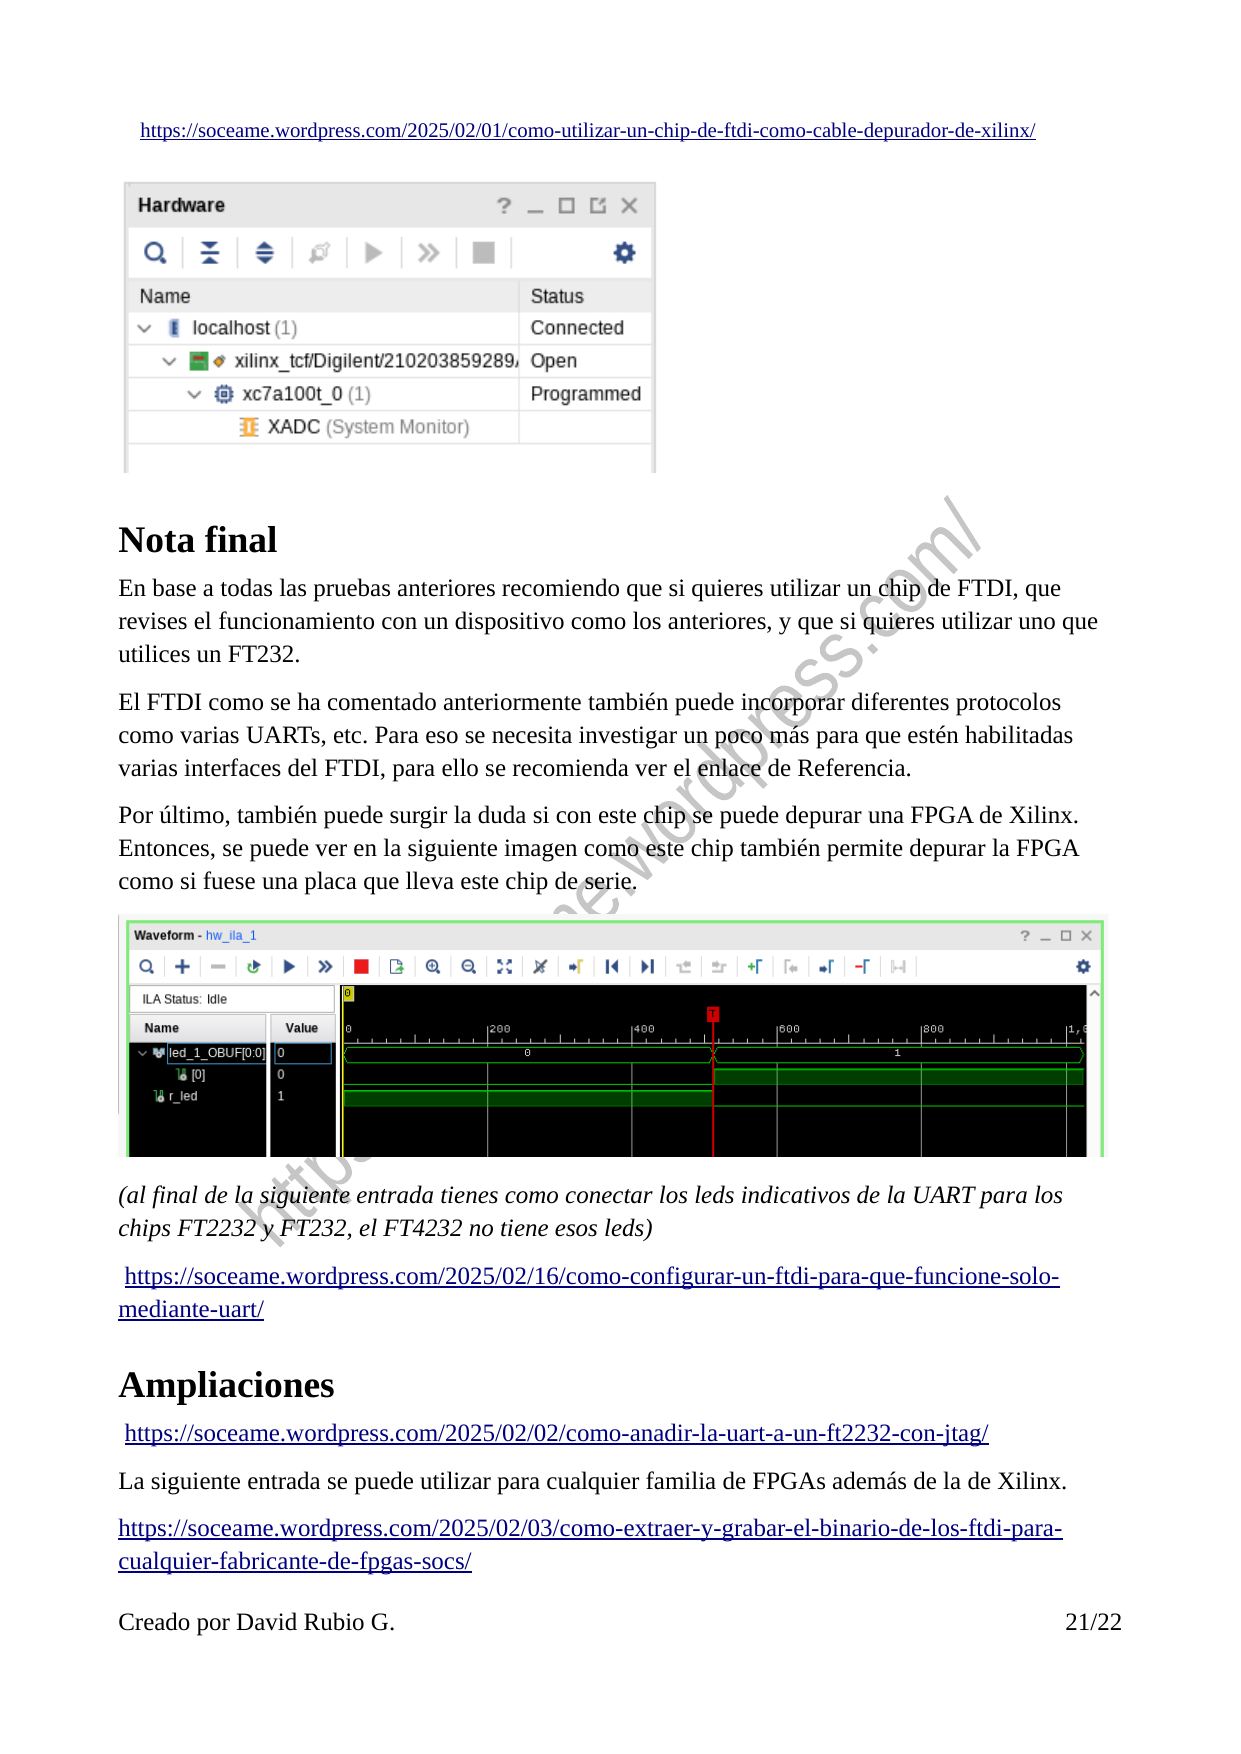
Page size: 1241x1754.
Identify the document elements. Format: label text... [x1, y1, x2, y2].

text Por último, también puede surgir la duda si con este chip se puede depurar una FPGA de Xilinx. Entonces, se puede ver en la siguiente imagen como este chip también permite depurar la FPGA como si fuese una placa que lleva este chip de serie. [118, 800, 1122, 895]
text https://soceame.wordpress.com/2025/02/16/como-configurar-un-ftdi-para-que-funcione-solo-mediante-uart/ [118, 1261, 1122, 1323]
picture [118, 177, 664, 473]
subtitle Nota final [118, 517, 1122, 561]
text (al final de la siguiente entrada tienes como conectar los leds indicativos de la UART para los chips FT2232 y FT232, el FT4232 no tiene esos leds) [118, 1181, 276, 1242]
text (al final de la siguiente entrada tienes como conectar los leds indicativos de la UART para los chips FT2232 y FT232, el FT4232 no tiene esos leds) [262, 1181, 1122, 1242]
picture [118, 914, 1109, 1157]
text El FTDI como se ha comentado anteriormente también puede incorporar diferentes protocolos como varias UARTs, etc. Para eso se necesita investigar un poco más para que estén habilitadas varias interfaces del FTDI, para ello se recomienda ver el enlace de Referencia. [118, 687, 1122, 782]
text La siguiente entrada se puede utilizar para cualquier familia de FPGAs además de la de Xilinx. [118, 1466, 1122, 1494]
text https://soceame.wordpress.com/2025/02/02/como-anadir-la-uart-a-un-ft2232-con-jtag/ [118, 1418, 1122, 1447]
text En base a todas las pruebas anteriores recomiendo que si quieres utilizar un chip de FTDI, que revises el funcionamiento con un dispositivo como los anteriores, y que si quieres utilizar uno que utilices un FT232. [118, 573, 1122, 668]
text https://soceame.wordpress.com/2025/02/03/como-extraer-y-grabar-el-binario-de-los-ftdi-para-cualquier-fabricante-de-fpgas-socs/ [118, 1513, 1122, 1575]
subtitle Ampliaciones [118, 1363, 1122, 1406]
